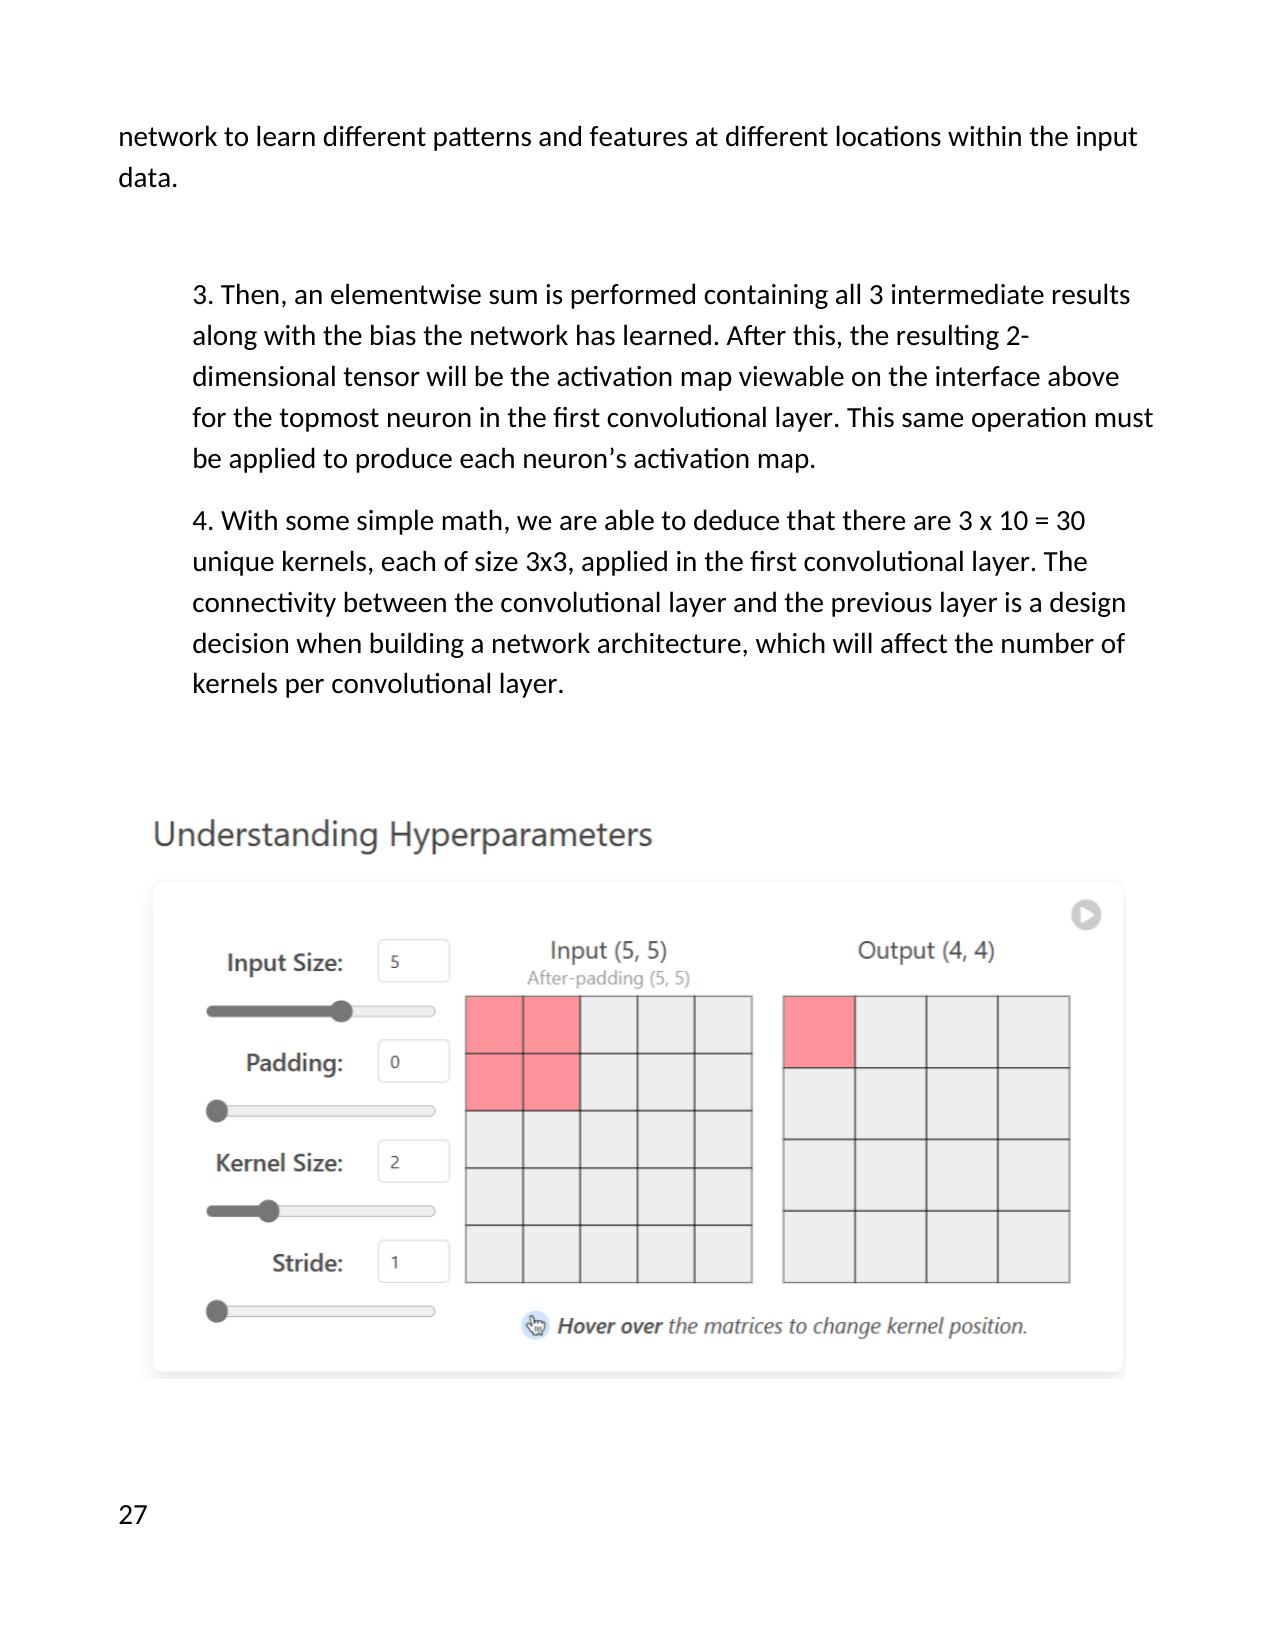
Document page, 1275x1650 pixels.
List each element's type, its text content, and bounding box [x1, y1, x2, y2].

text network to learn different patterns and features at different locations within the input data. [118, 118, 1157, 195]
text 4. With some simple math, we are able to deduce that there are 3 x 10 = 30 unique kernels, each of size 3x3, applied in the first convolutional layer. The connectivity between the convolutional layer and the previous layer is a design decision when building a network architecture, which will affect the number of kernels per convolutional layer. [192, 502, 1157, 701]
picture [139, 811, 1127, 1379]
text 3. Then, an elementwise sum is performed containing all 3 intermediate results along with the bias the network has learned. After this, the resulting 2-dimensional tensor will be the activation map viewable on the interface above for the topmost neuron in the first convolutional layer. This same operation must be applied to produce each neuron’s activation map. [192, 276, 1157, 476]
